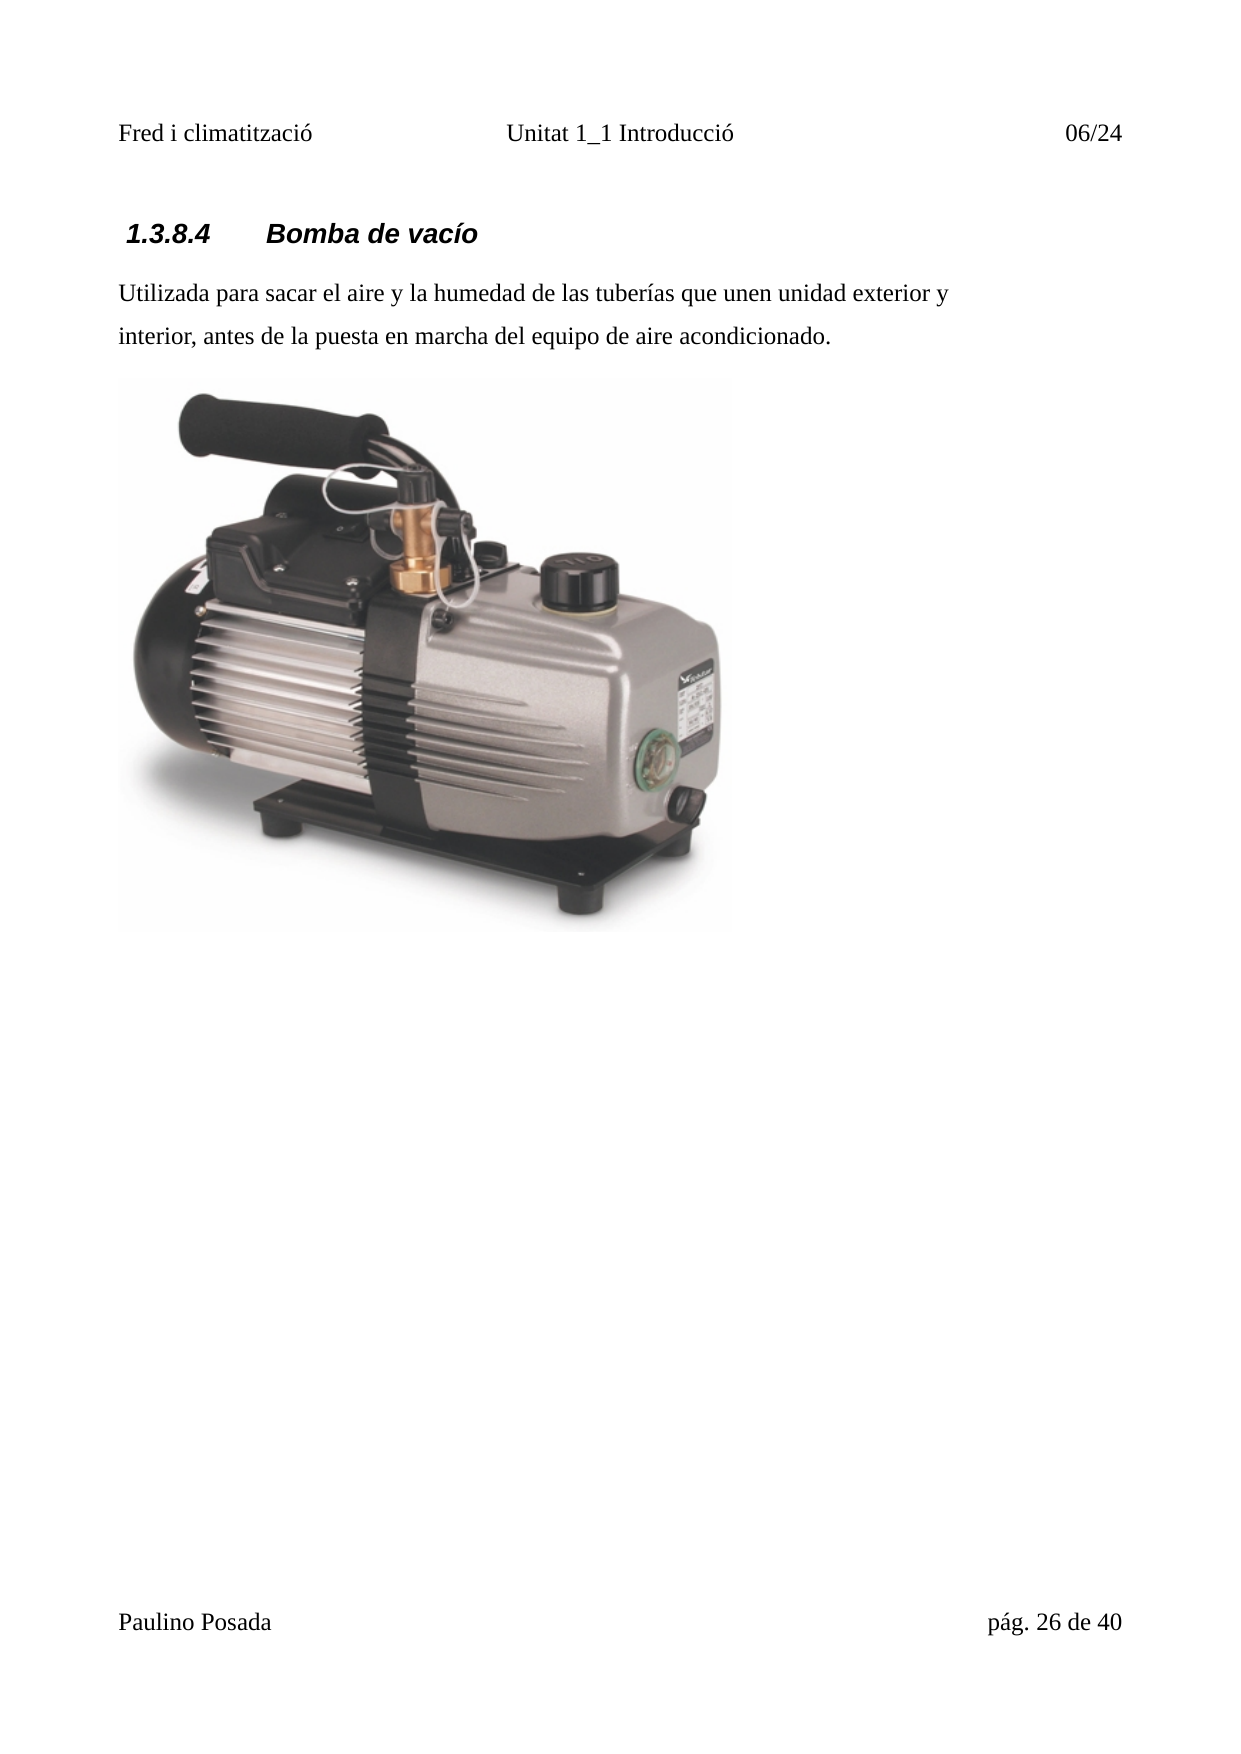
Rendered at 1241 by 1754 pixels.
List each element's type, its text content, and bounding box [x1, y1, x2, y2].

subtitle Bomba de vacío [118, 218, 1122, 249]
picture [118, 378, 732, 932]
text interior, antes de la puesta en marcha del equipo de aire acondicionado. [118, 321, 1122, 350]
text Utilizada para sacar el aire y la humedad de las tuberías que unen unidad exterior y [118, 278, 1122, 307]
